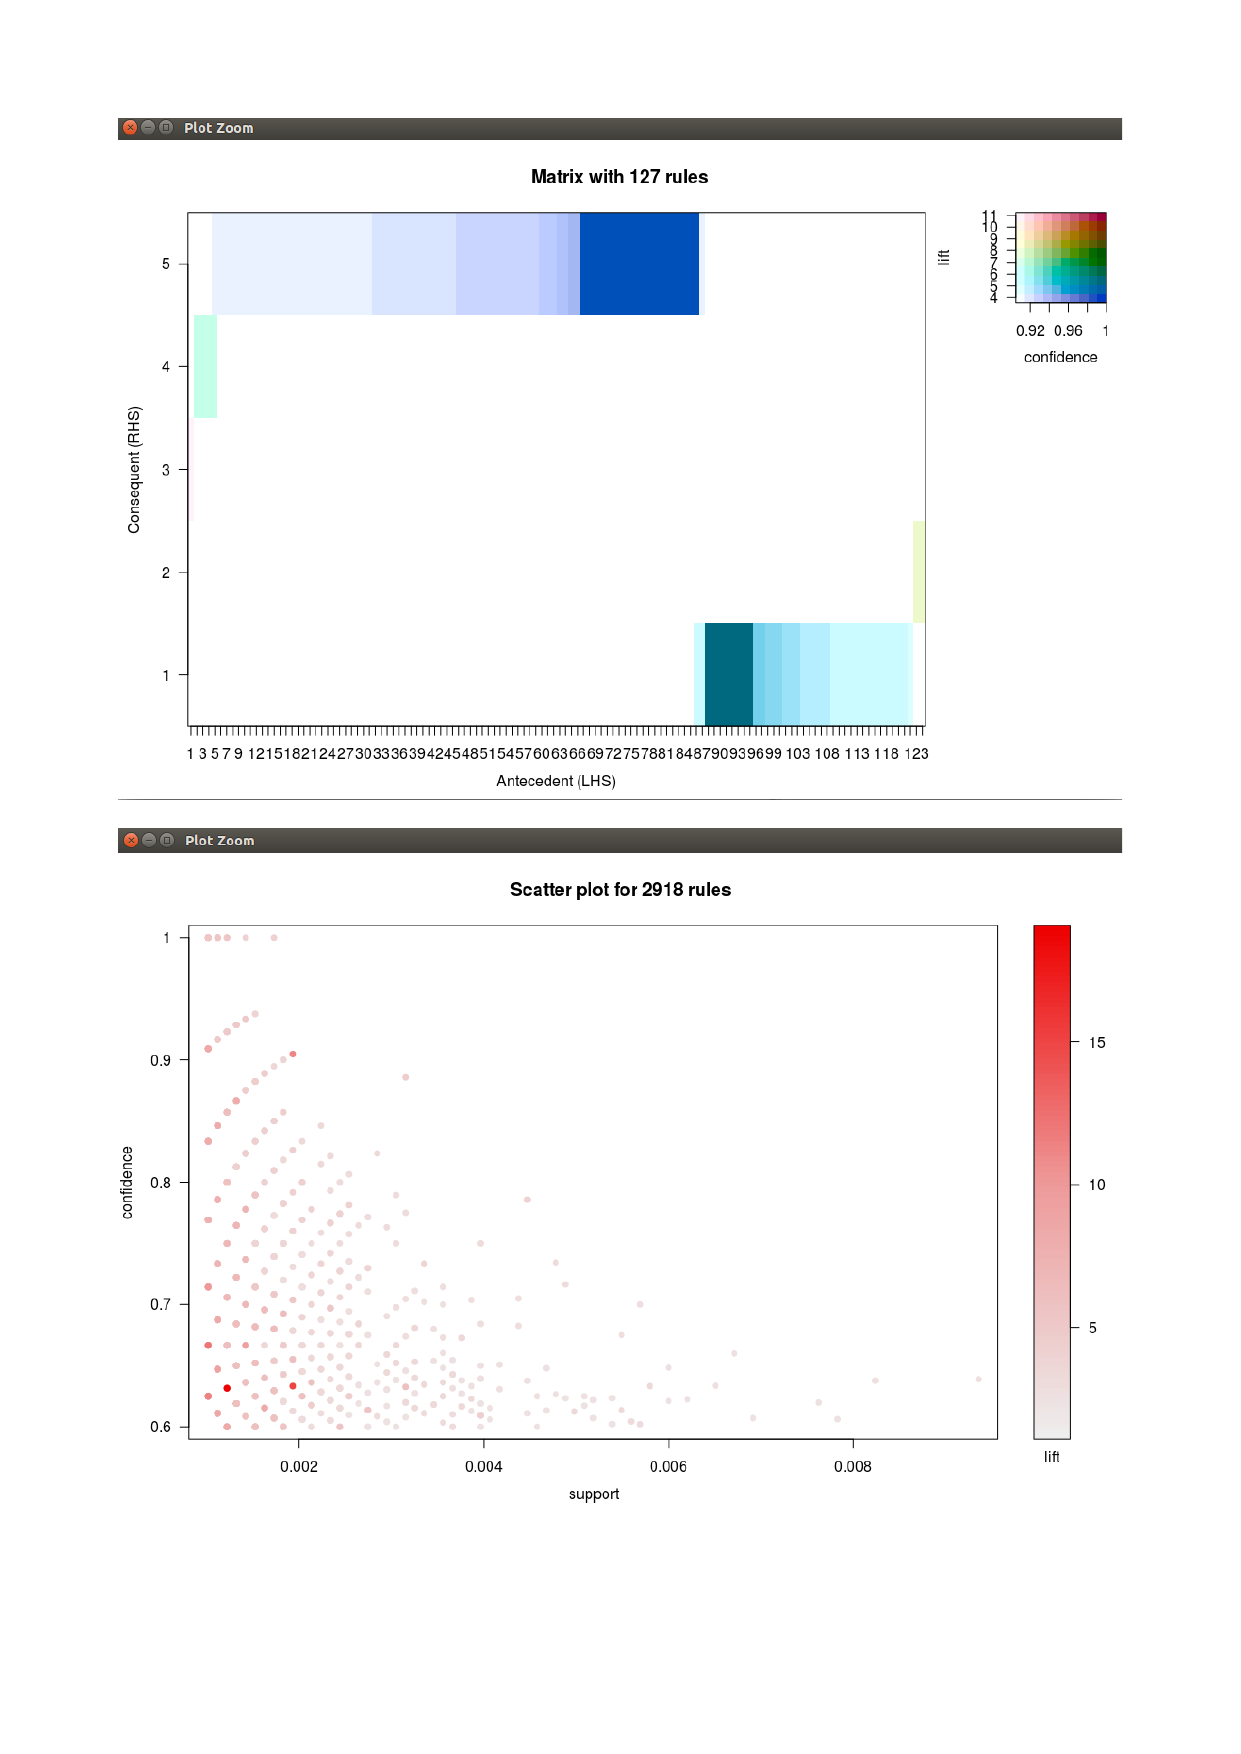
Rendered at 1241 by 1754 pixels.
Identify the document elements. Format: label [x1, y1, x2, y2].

picture [118, 118, 1123, 800]
picture [118, 828, 1123, 1510]
